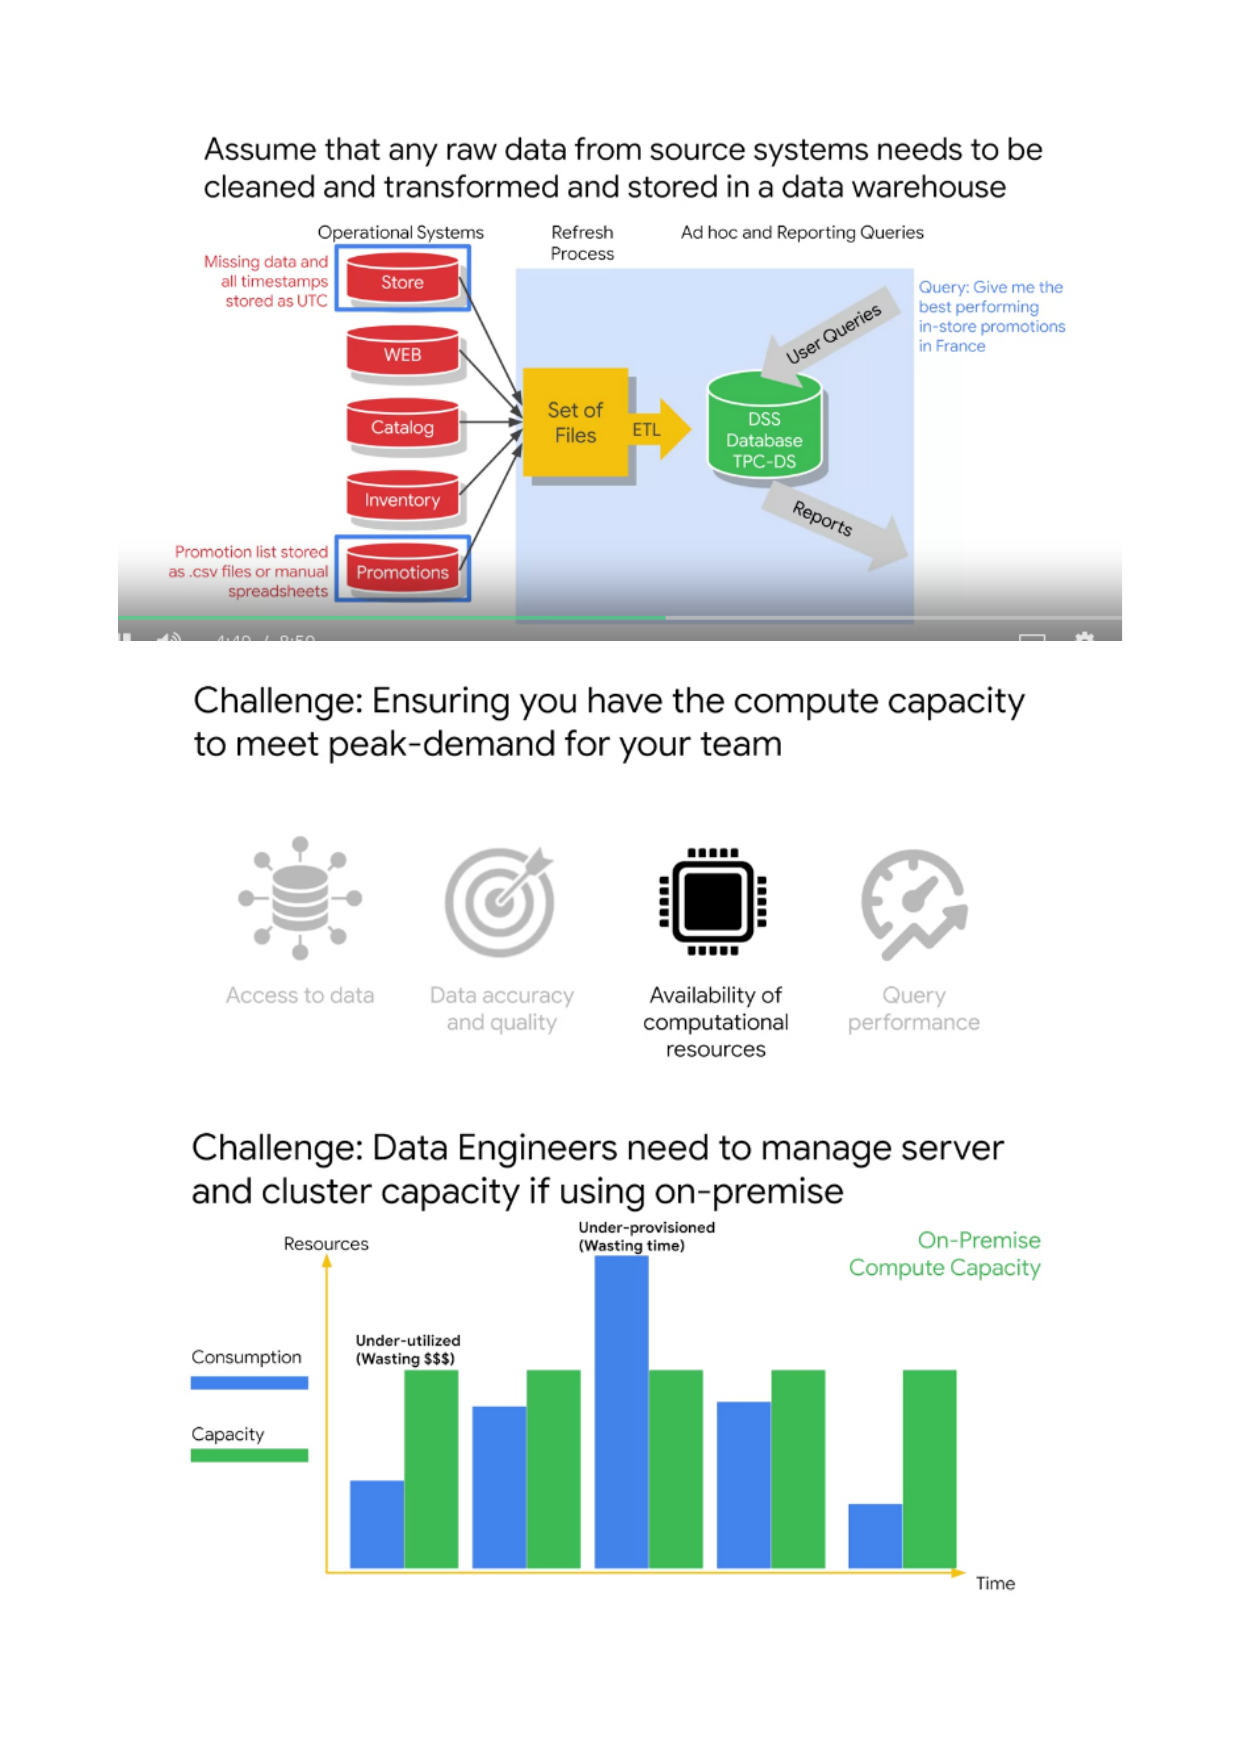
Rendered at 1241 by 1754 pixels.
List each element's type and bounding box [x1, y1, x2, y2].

picture [118, 1109, 1123, 1616]
picture [118, 118, 1123, 641]
picture [118, 669, 1123, 1081]
